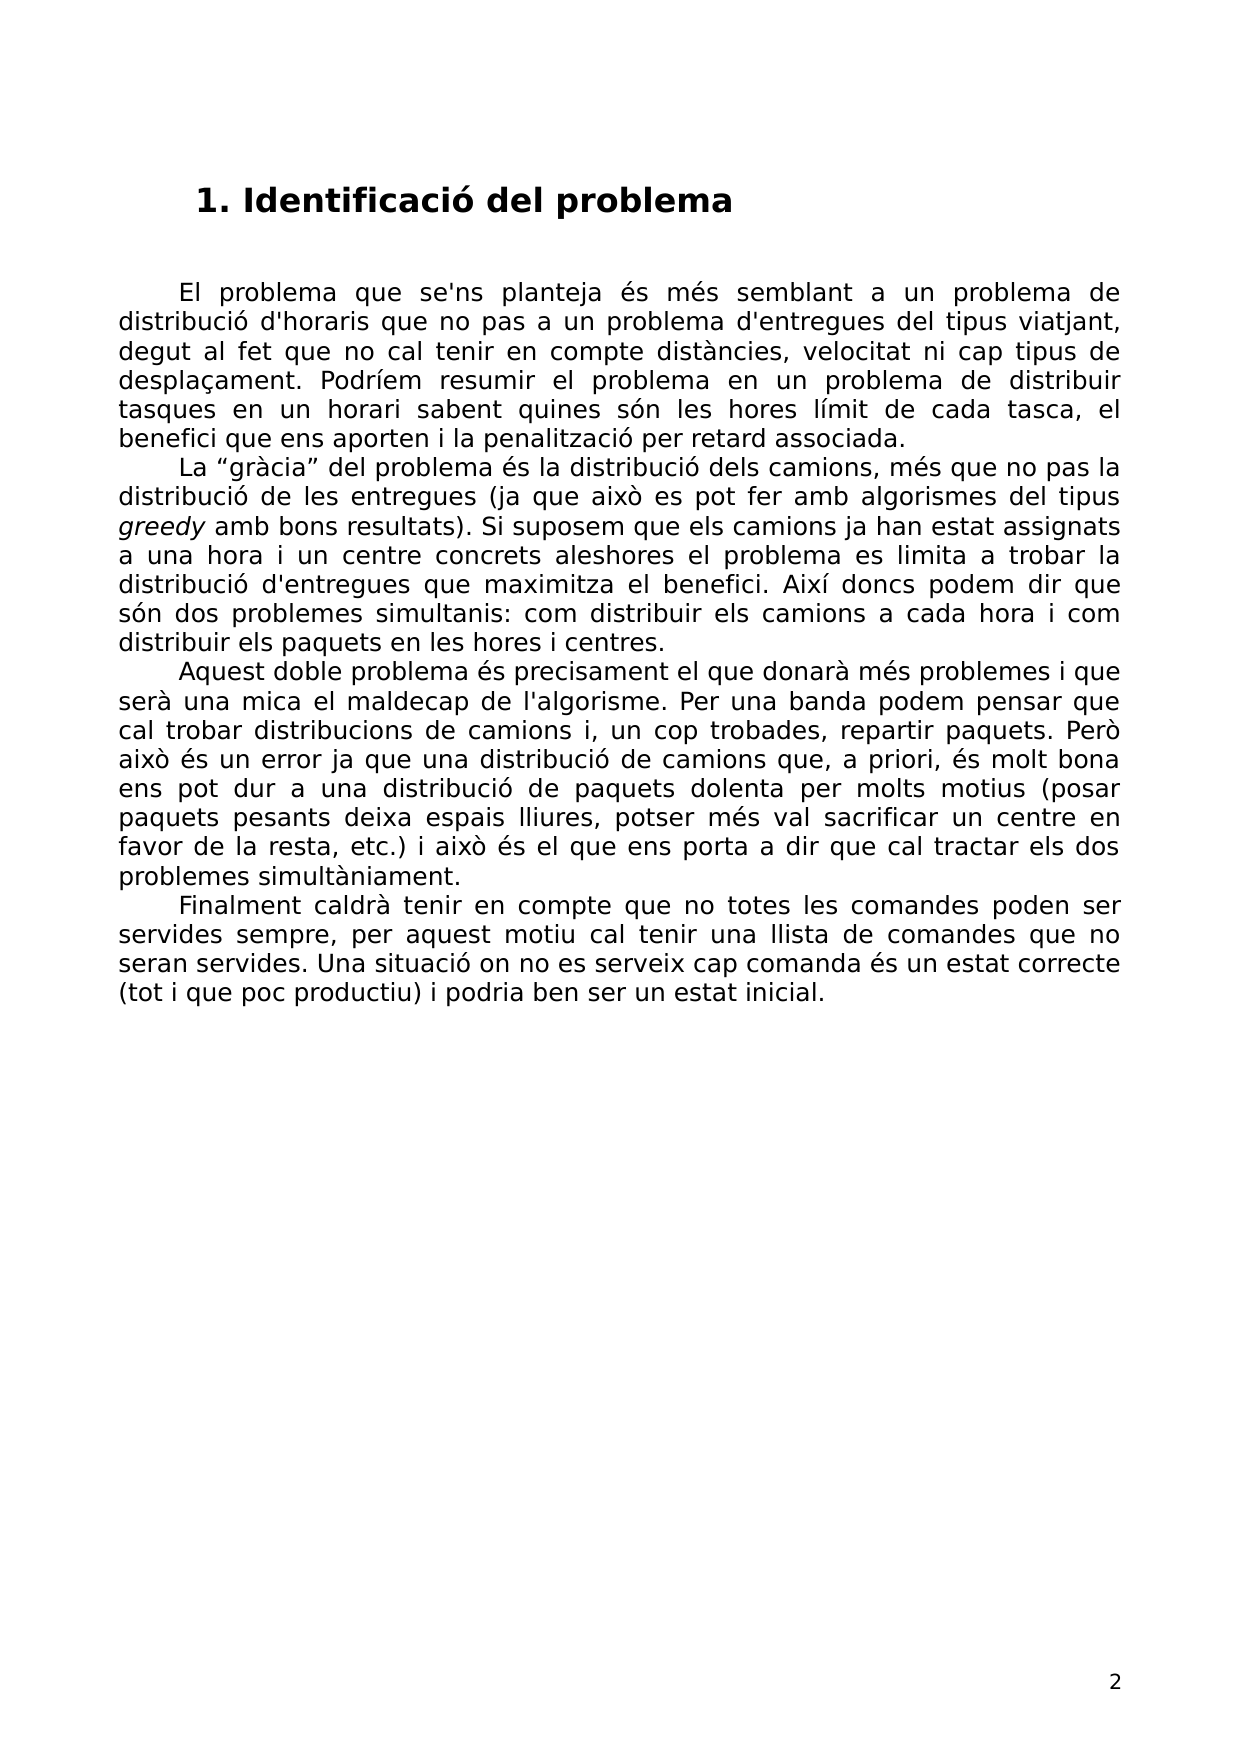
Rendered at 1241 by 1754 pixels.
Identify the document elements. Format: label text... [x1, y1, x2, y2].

text Finalment caldrà tenir en compte que no totes les comandes poden ser servides sempre, per aquest motiu cal tenir una llista de comandes que no seran servides. Una situació on no es serveix cap comanda és un estat correcte (tot i que poc productiu) i podria ben ser un estat inicial. [118, 891, 1122, 1008]
text El problema que se'ns planteja és més semblant a un problema de distribució d'horaris que no pas a un problema d'entregues del tipus viatjant, degut al fet que no cal tenir en compte distàncies, velocitat ni cap tipus de desplaçament. Podríem resumir el problema en un problema de distribuir tasques en un horari sabent quines són les hores límit de cada tasca, el benefici que ens aporten i la penalització per retard associada. [118, 278, 1122, 453]
text 1. Identificació del problema [118, 181, 1122, 220]
text Aquest doble problema és precisament el que donarà més problemes i que serà una mica el maldecap de l'algorisme. Per una banda podem pensar que cal trobar distribucions de camions i, un cop trobades, repartir paquets. Però això és un error ja que una distribució de camions que, a priori, és molt bona ens pot dur a una distribució de paquets dolenta per molts motius (posar paquets pesants deixa espais lliures, potser més val sacrificar un centre en favor de la resta, etc.) i això és el que ens porta a dir que cal tractar els dos problemes simultàniament. [118, 658, 1122, 891]
text La “gràcia” del problema és la distribució dels camions, més que no pas la distribució de les entregues (ja que això es pot fer amb algorismes del tipus greedy amb bons resultats). Si suposem que els camions ja han estat assignats a una hora i un centre concrets aleshores el problema es limita a trobar la distribució d'entregues que maximitza el benefici. Així doncs podem dir que són dos problemes simultanis: com distribuir els camions a cada hora i com distribuir els paquets en les hores i centres. [118, 453, 1122, 658]
